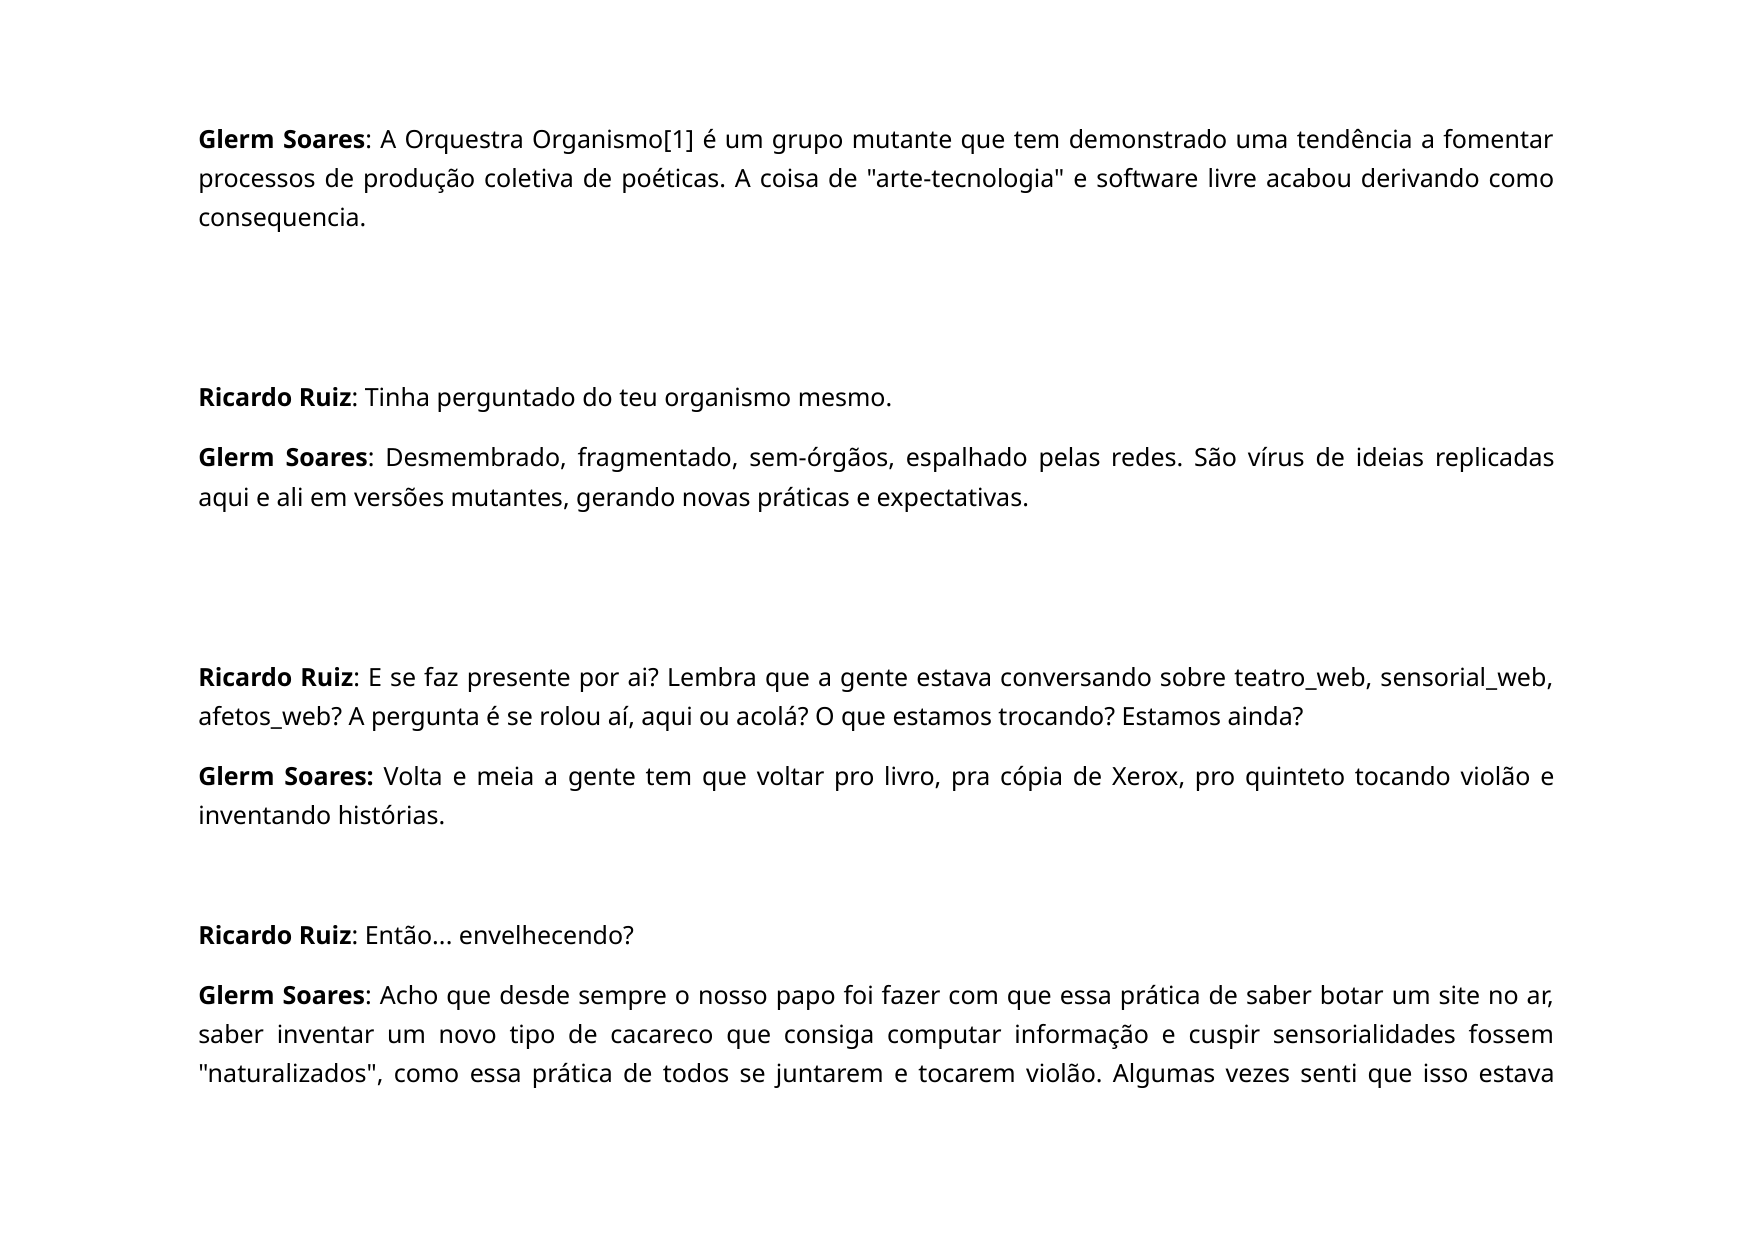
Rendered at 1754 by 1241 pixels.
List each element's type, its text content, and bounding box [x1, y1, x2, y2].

text Glerm Soares: Acho que desde sempre o nosso papo foi fazer com que essa prática de saber botar um site no ar, saber inventar um novo tipo de cacareco que consiga computar informação e cuspir sensorialidades fossem "naturalizados", como essa prática de todos se juntarem e tocarem violão. Algumas vezes senti que isso estava [198, 977, 1556, 1090]
text Ricardo Ruiz: Tinha perguntado do teu organismo mesmo. [198, 380, 1556, 414]
text Ricardo Ruiz: E se faz presente por ai? Lembra que a gente estava conversando sobre teatro_web, sensorial_web, afetos_web? A pergunta é se rolou aí, aqui ou acolá? O que estamos trocando? Estamos ainda? [198, 659, 1556, 732]
text Glerm Soares: A Orquestra Organismo[1] é um grupo mutante que tem demonstrado uma tendência a fomentar processos de produção coletiva de poéticas. A coisa de "arte-tecnologia" e software livre acabou derivando como consequencia. [198, 122, 1556, 234]
text Glerm Soares: Volta e meia a gente tem que voltar pro livro, pra cópia de Xerox, pro quinteto tocando violão e inventando histórias. [198, 758, 1556, 832]
text Ricardo Ruiz: Então... envelhecendo? [198, 917, 1556, 952]
text Glerm Soares: Desmembrado, fragmentado, sem-órgãos, espalhado pelas redes. São vírus de ideias replicadas aqui e ali em versões mutantes, gerando novas práticas e expectativas. [198, 440, 1556, 513]
